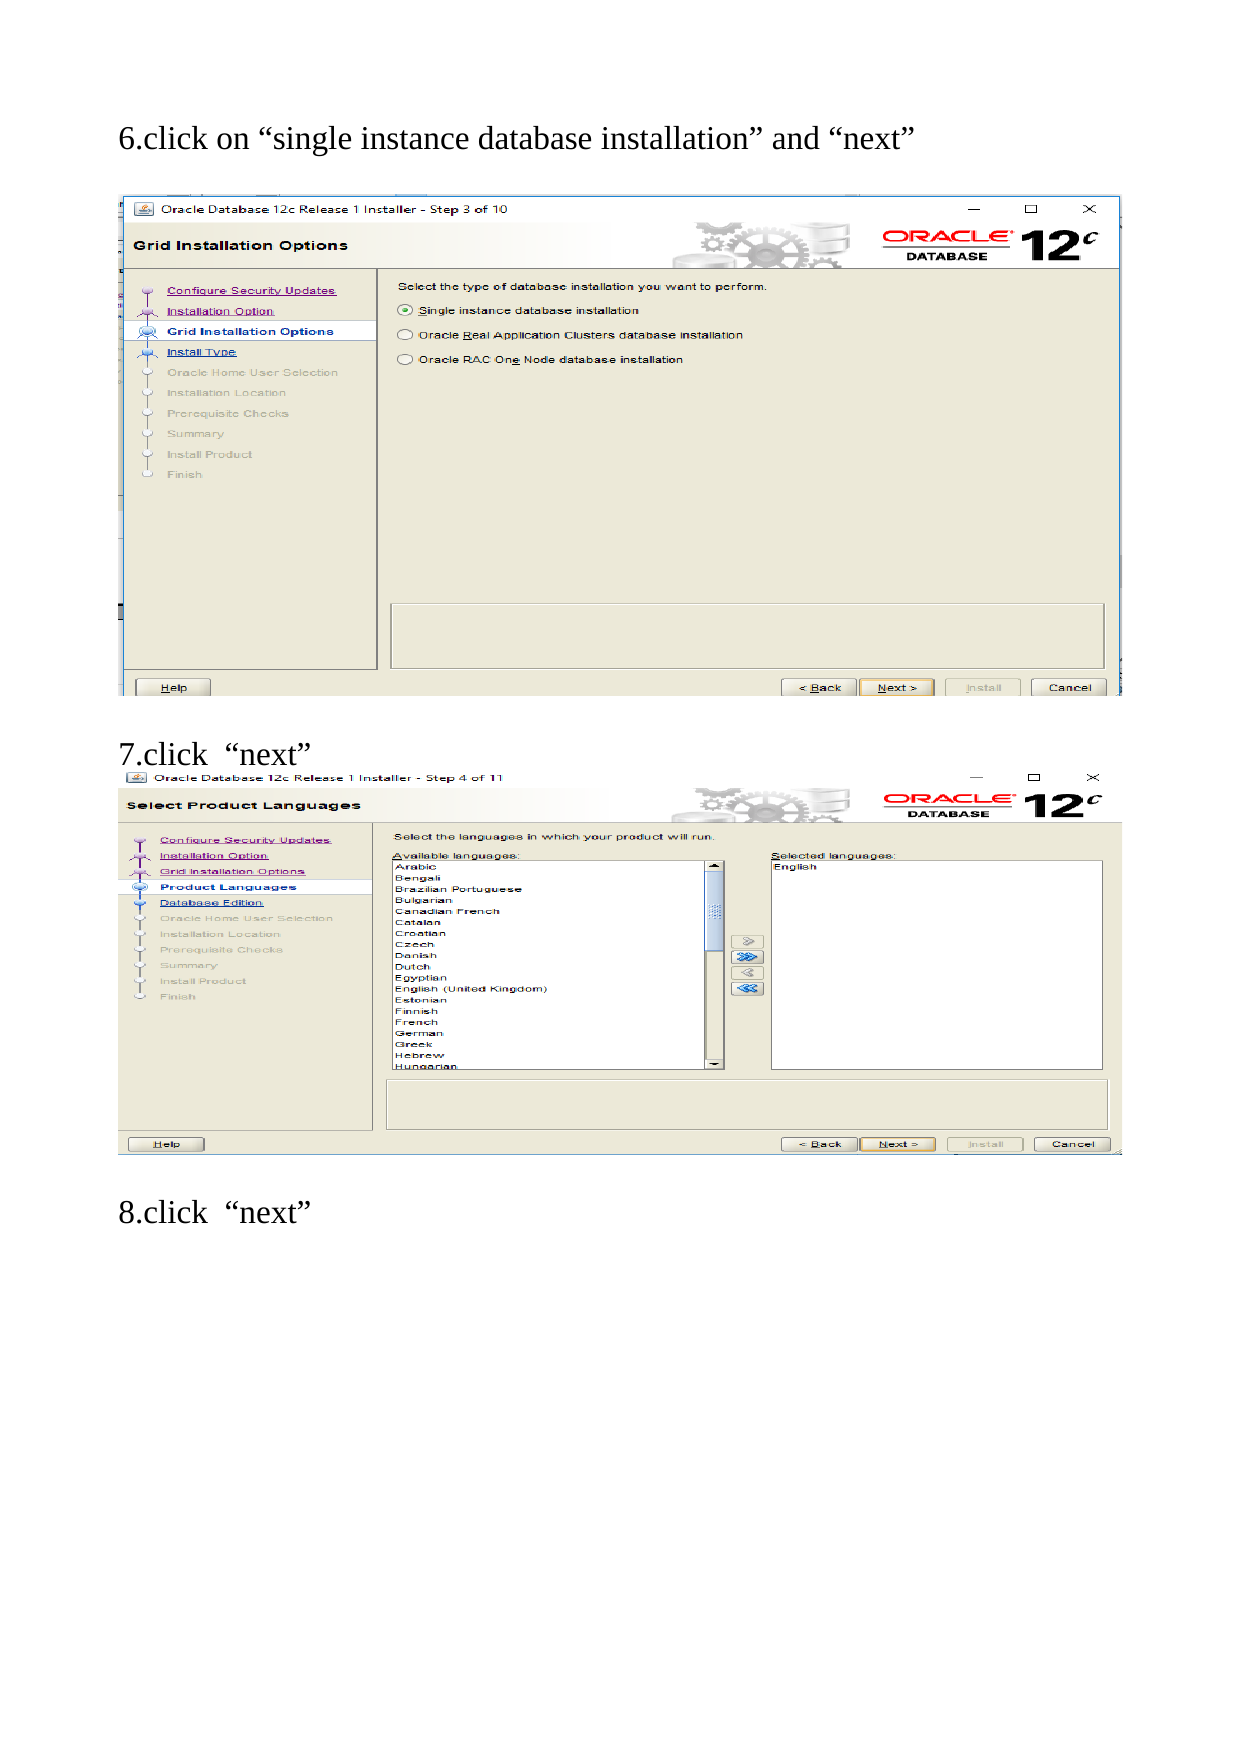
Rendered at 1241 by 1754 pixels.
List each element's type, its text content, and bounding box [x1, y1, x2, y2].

text 7.click “next” [118, 734, 1122, 772]
picture [118, 194, 1123, 696]
picture [118, 772, 1123, 1155]
text 8.click “next” [118, 1193, 1122, 1231]
text 6.click on “single instance database installation” and “next” [118, 118, 1122, 156]
